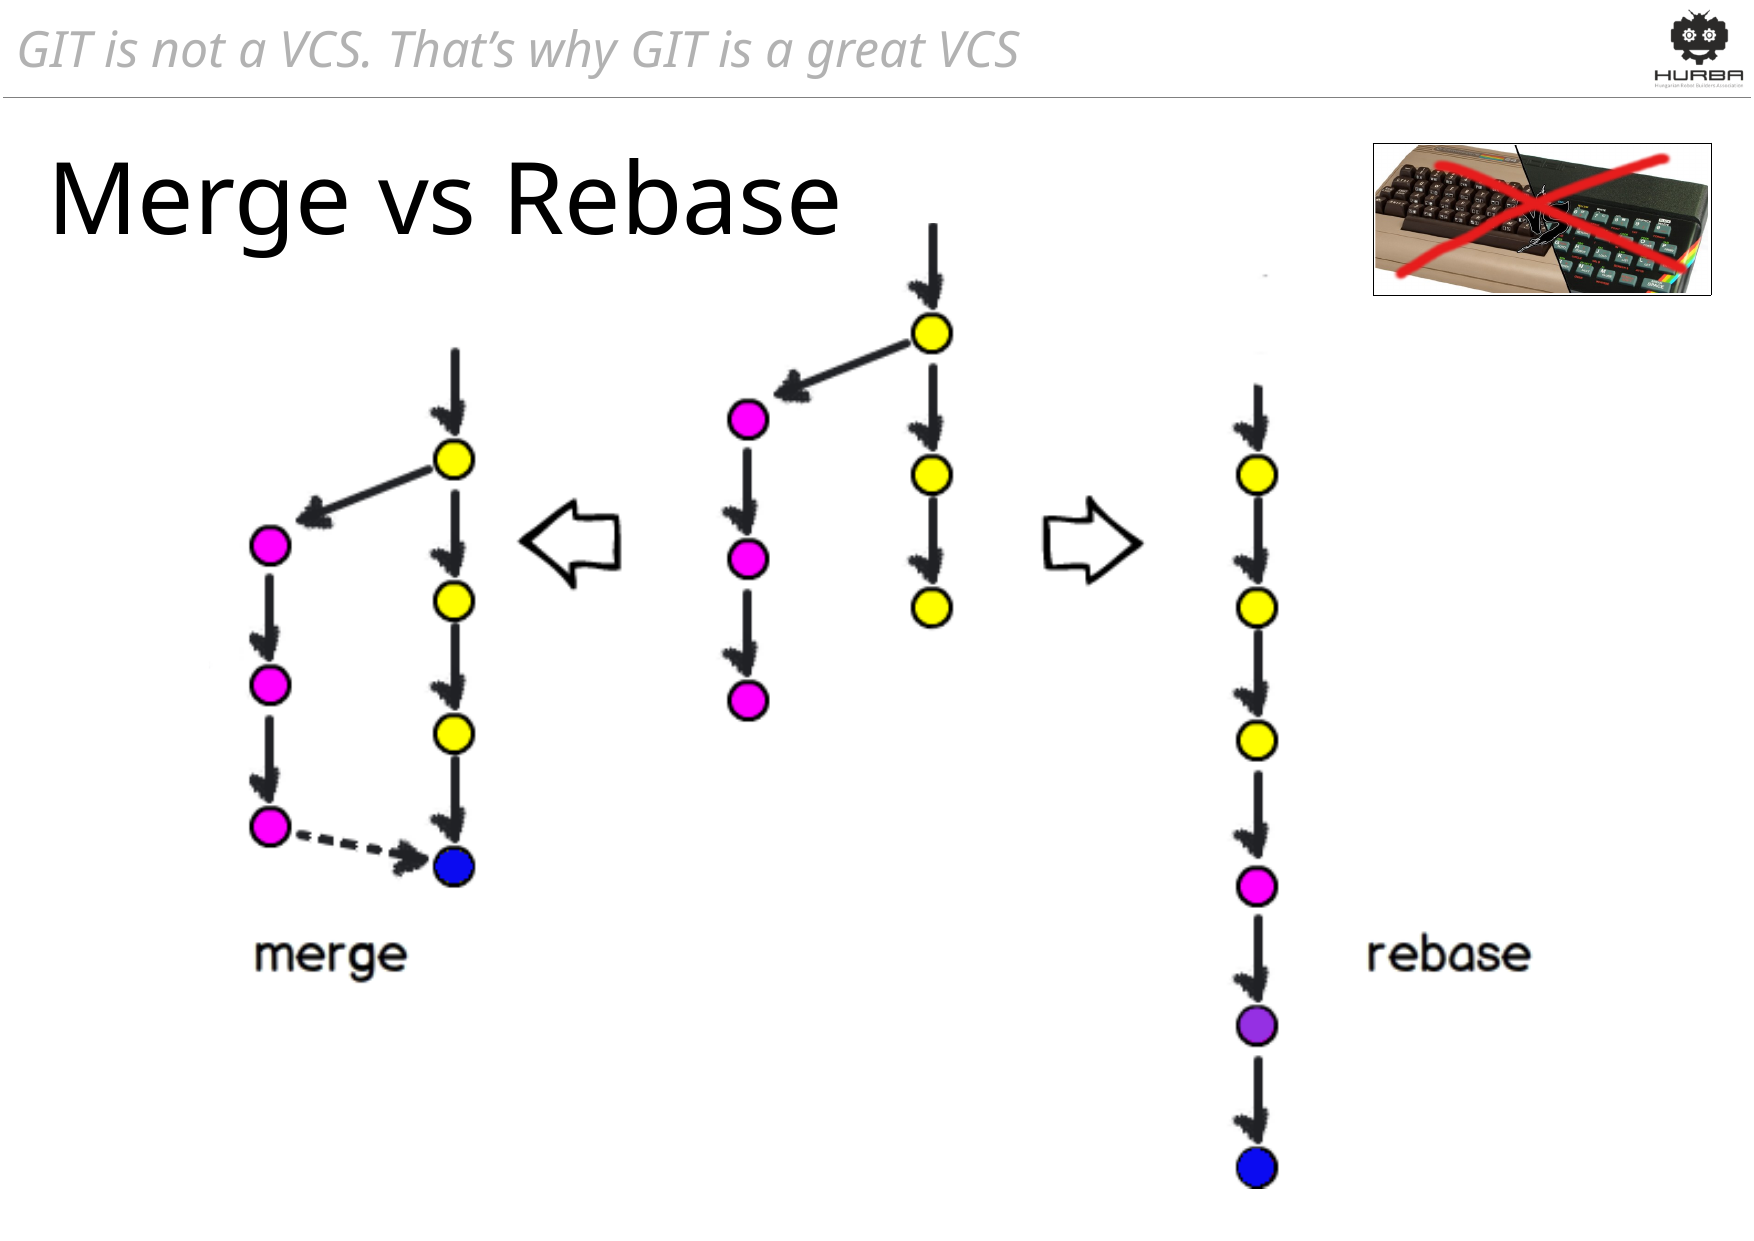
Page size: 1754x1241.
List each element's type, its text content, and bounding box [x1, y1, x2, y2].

picture [1644, 3, 1754, 102]
picture [208, 223, 1542, 1189]
text Merge vs Rebase [3, 127, 1751, 295]
picture [697, 223, 717, 228]
picture [642, 223, 664, 228]
picture [1375, 145, 1708, 293]
picture [253, 223, 275, 228]
